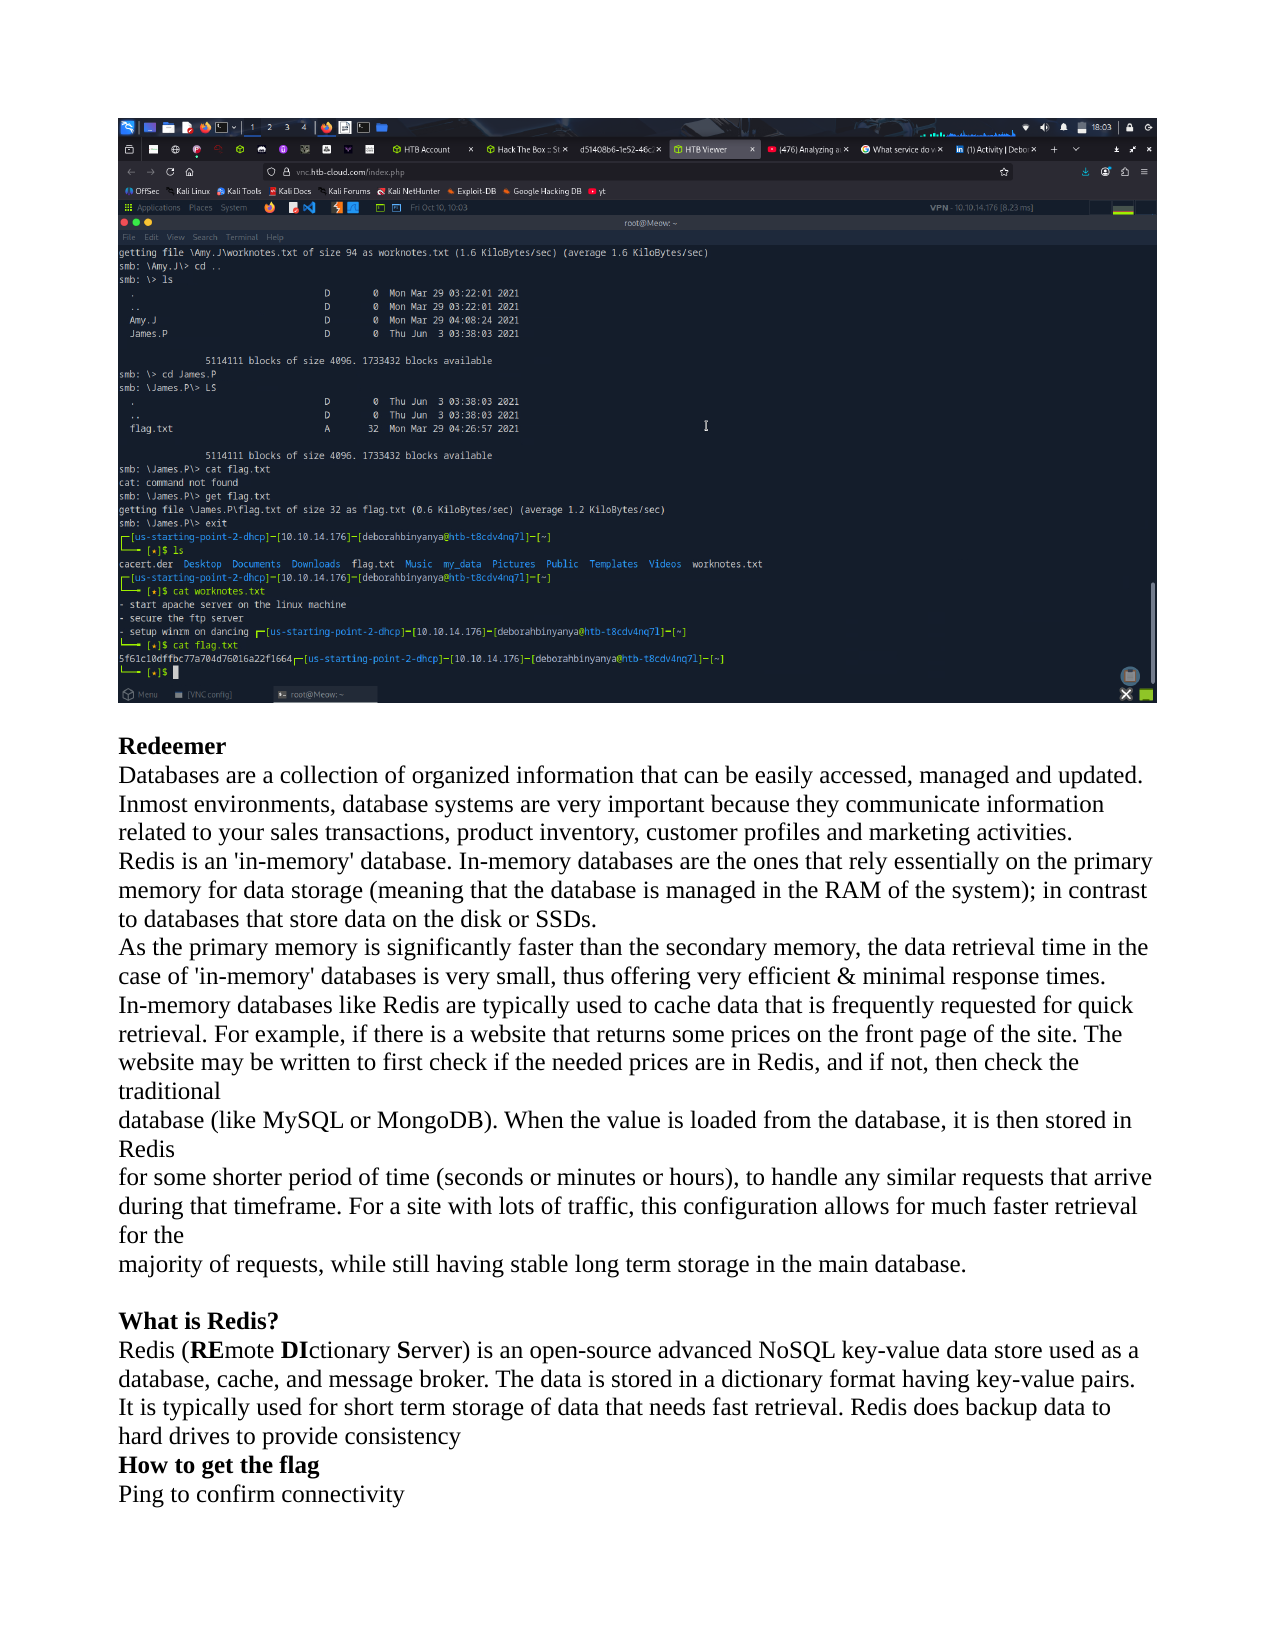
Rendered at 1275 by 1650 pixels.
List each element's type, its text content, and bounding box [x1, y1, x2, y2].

text database, cache, and message broker. The data is stored in a dictionary format having key-value pairs. It is typically used for short term storage of data that needs fast retrieval. Redis does backup data to hard drives to provide consistency [118, 1364, 1157, 1450]
text Databases are a collection of organized information that can be easily accessed, managed and updated. Inmost environments, database systems are very important because they communicate information related to your sales transactions, product inventory, customer profiles and marketing activities. [118, 760, 1157, 846]
text What is Redis? [118, 1306, 1157, 1335]
text In-memory databases like Redis are typically used to cache data that is frequently requested for quick [118, 990, 1157, 1019]
picture [118, 118, 1157, 703]
text website may be written to first check if the needed prices are in Redis, and if not, then check the traditional [118, 1047, 1157, 1105]
text Redeemer [118, 731, 1157, 760]
text How to get the flag [118, 1450, 1157, 1479]
text for some shorter period of time (seconds or minutes or hours), to handle any similar requests that arrive [118, 1162, 1157, 1191]
text majority of requests, while still having stable long term storage in the main database. [118, 1249, 1157, 1277]
text Ping to confirm connectivity [118, 1479, 1157, 1507]
text database (like MySQL or MongoDB). When the value is loaded from the database, it is then stored in Redis [118, 1105, 1157, 1162]
text during that timeframe. For a site with lots of traffic, this configuration allows for much faster retrieval for the [118, 1191, 1157, 1249]
text retrieval. For example, if there is a website that returns some prices on the front page of the site. The [118, 1019, 1157, 1047]
text Redis is an 'in-memory' database. In-memory databases are the ones that rely essentially on the primary memory for data storage (meaning that the database is managed in the RAM of the system); in contrast to databases that store data on the disk or SSDs. [118, 846, 1157, 932]
text Redis (REmote DIctionary Server) is an open-source advanced NoSQL key-value data store used as a [118, 1335, 1157, 1364]
text As the primary memory is significantly faster than the secondary memory, the data retrieval time in the case of 'in-memory' databases is very small, thus offering very efficient & minimal response times. [118, 932, 1157, 990]
